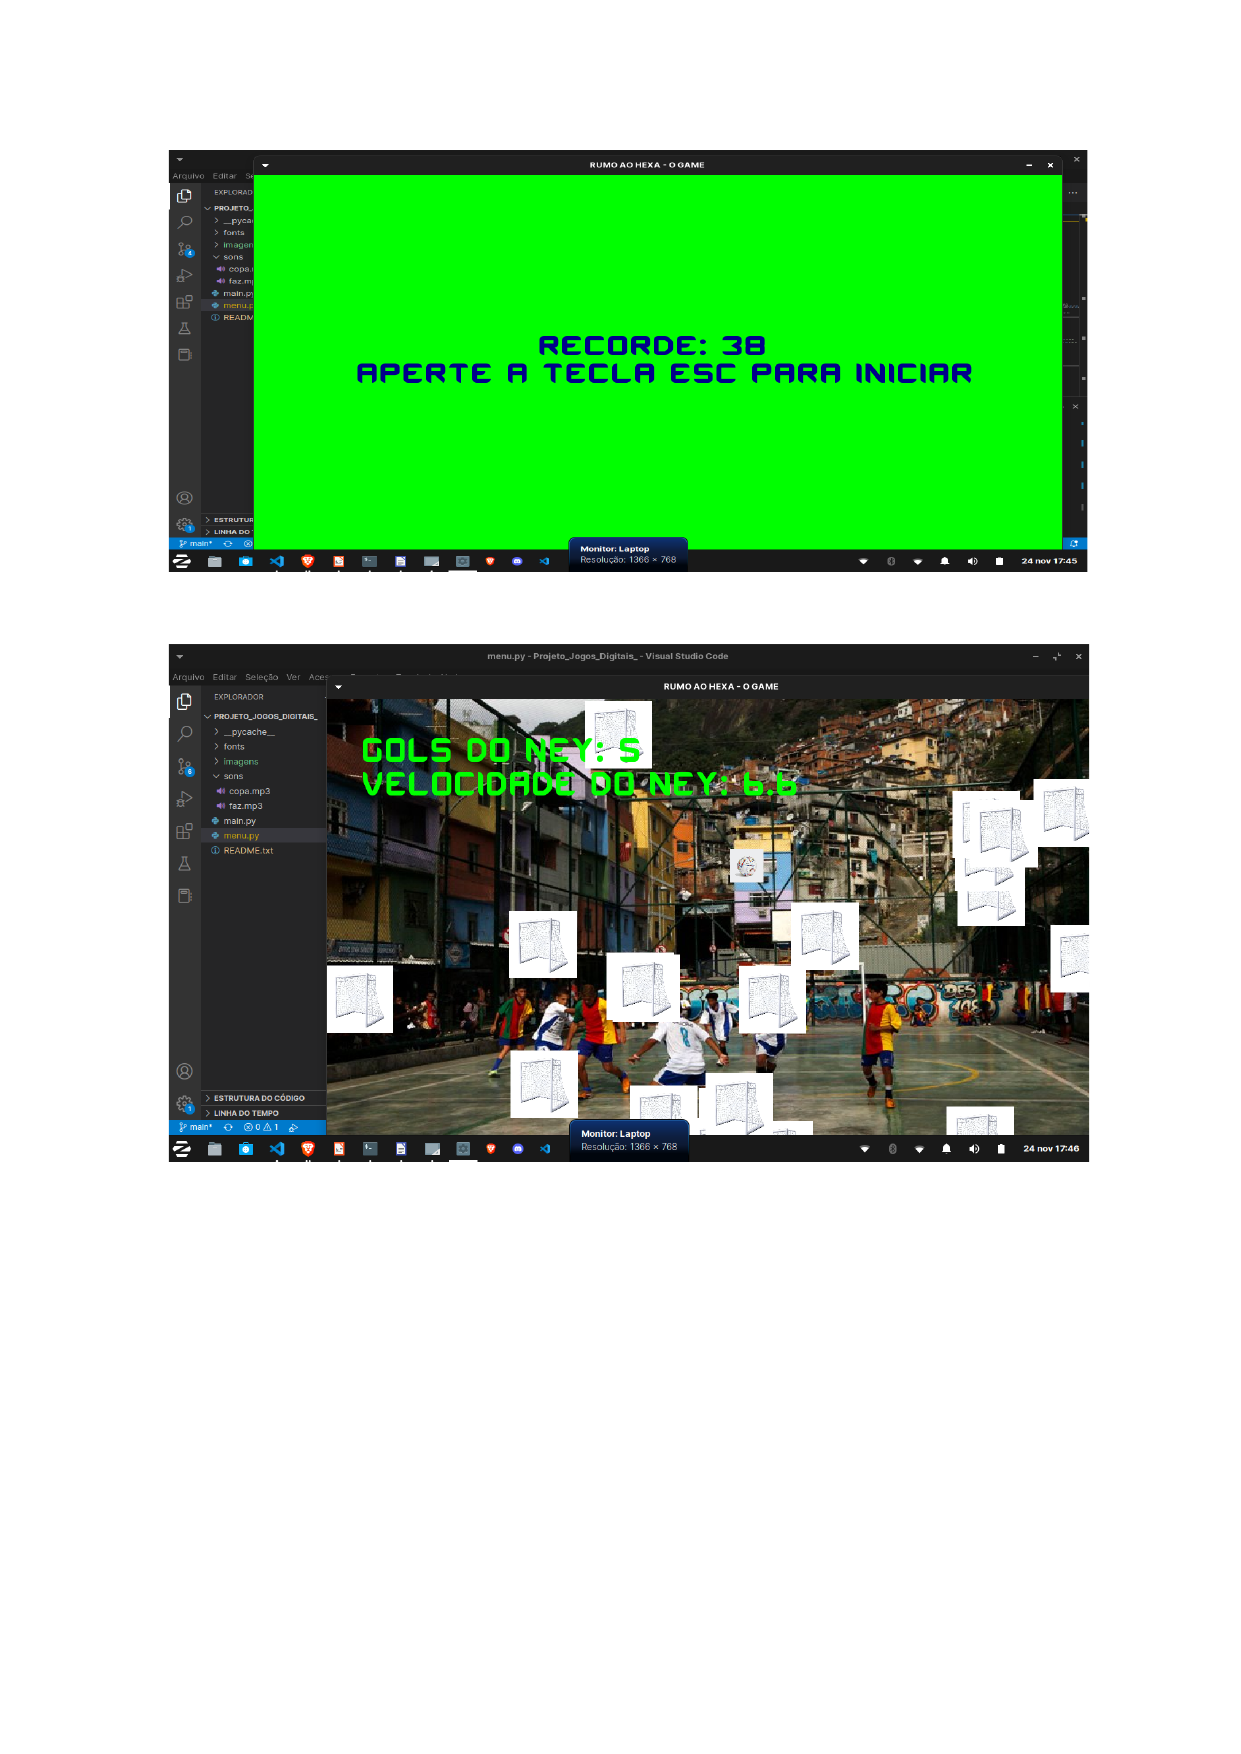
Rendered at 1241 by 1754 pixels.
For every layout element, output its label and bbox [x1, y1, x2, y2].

picture [168, 644, 1090, 1162]
picture [168, 150, 1088, 572]
